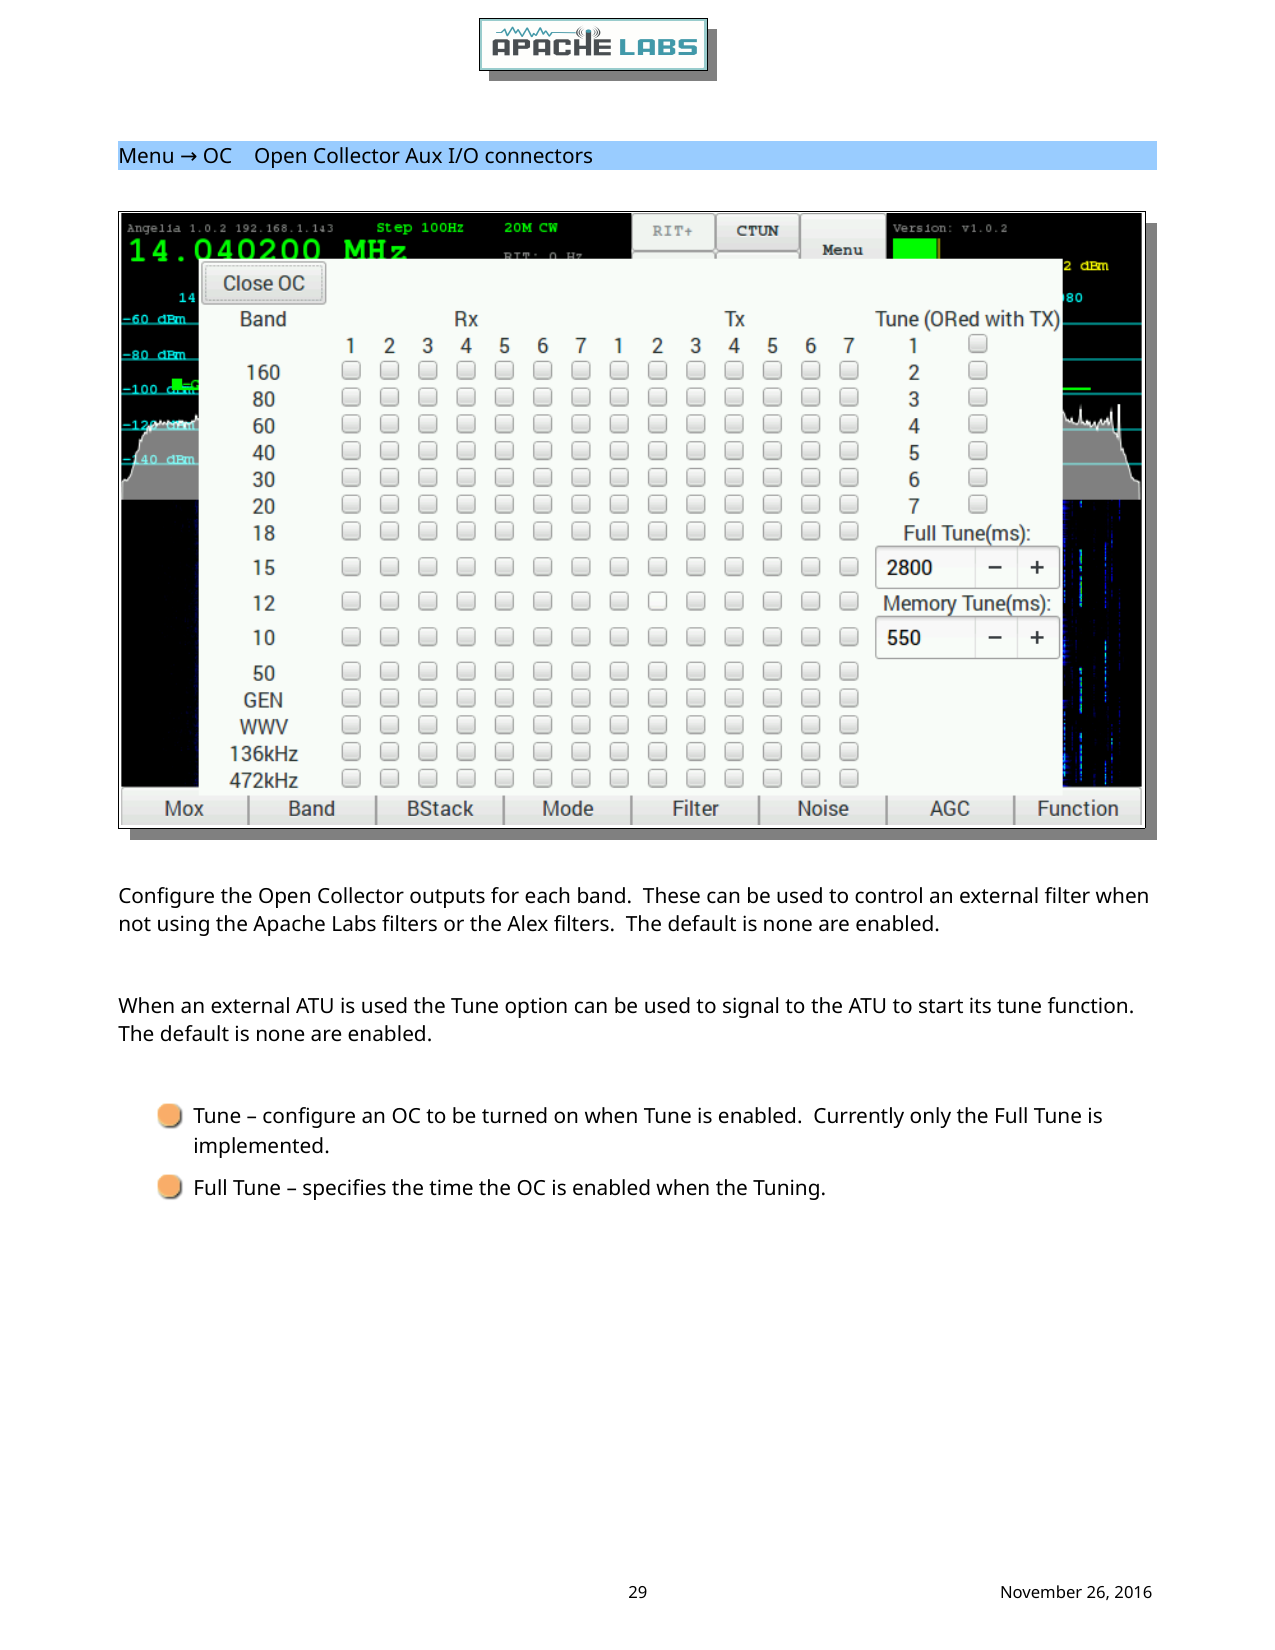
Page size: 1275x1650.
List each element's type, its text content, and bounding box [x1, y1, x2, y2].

subtitle Menu → OC Open Collector Aux I/O connectors [118, 141, 1157, 170]
picture [482, 21, 704, 68]
list Full Tune – specifies the time the OC is enabled when the Tuning. [156, 1173, 1157, 1203]
list Tune – configure an OC to be turned on when Tune is enabled. Currently only the Full Tune is implemented. [156, 1101, 1157, 1160]
picture [121, 213, 1142, 825]
text Configure the Open Collector outputs for each band. These can be used to control an external filter when not using the Apache Labs filters or the Alex filters. The default is none are enabled. [118, 881, 1157, 938]
picture [156, 1173, 185, 1202]
text When an external ATU is used the Tune option can be used to signal to the ATU to start its tune function. The default is none are enabled. [118, 991, 1157, 1048]
picture [156, 1102, 185, 1131]
